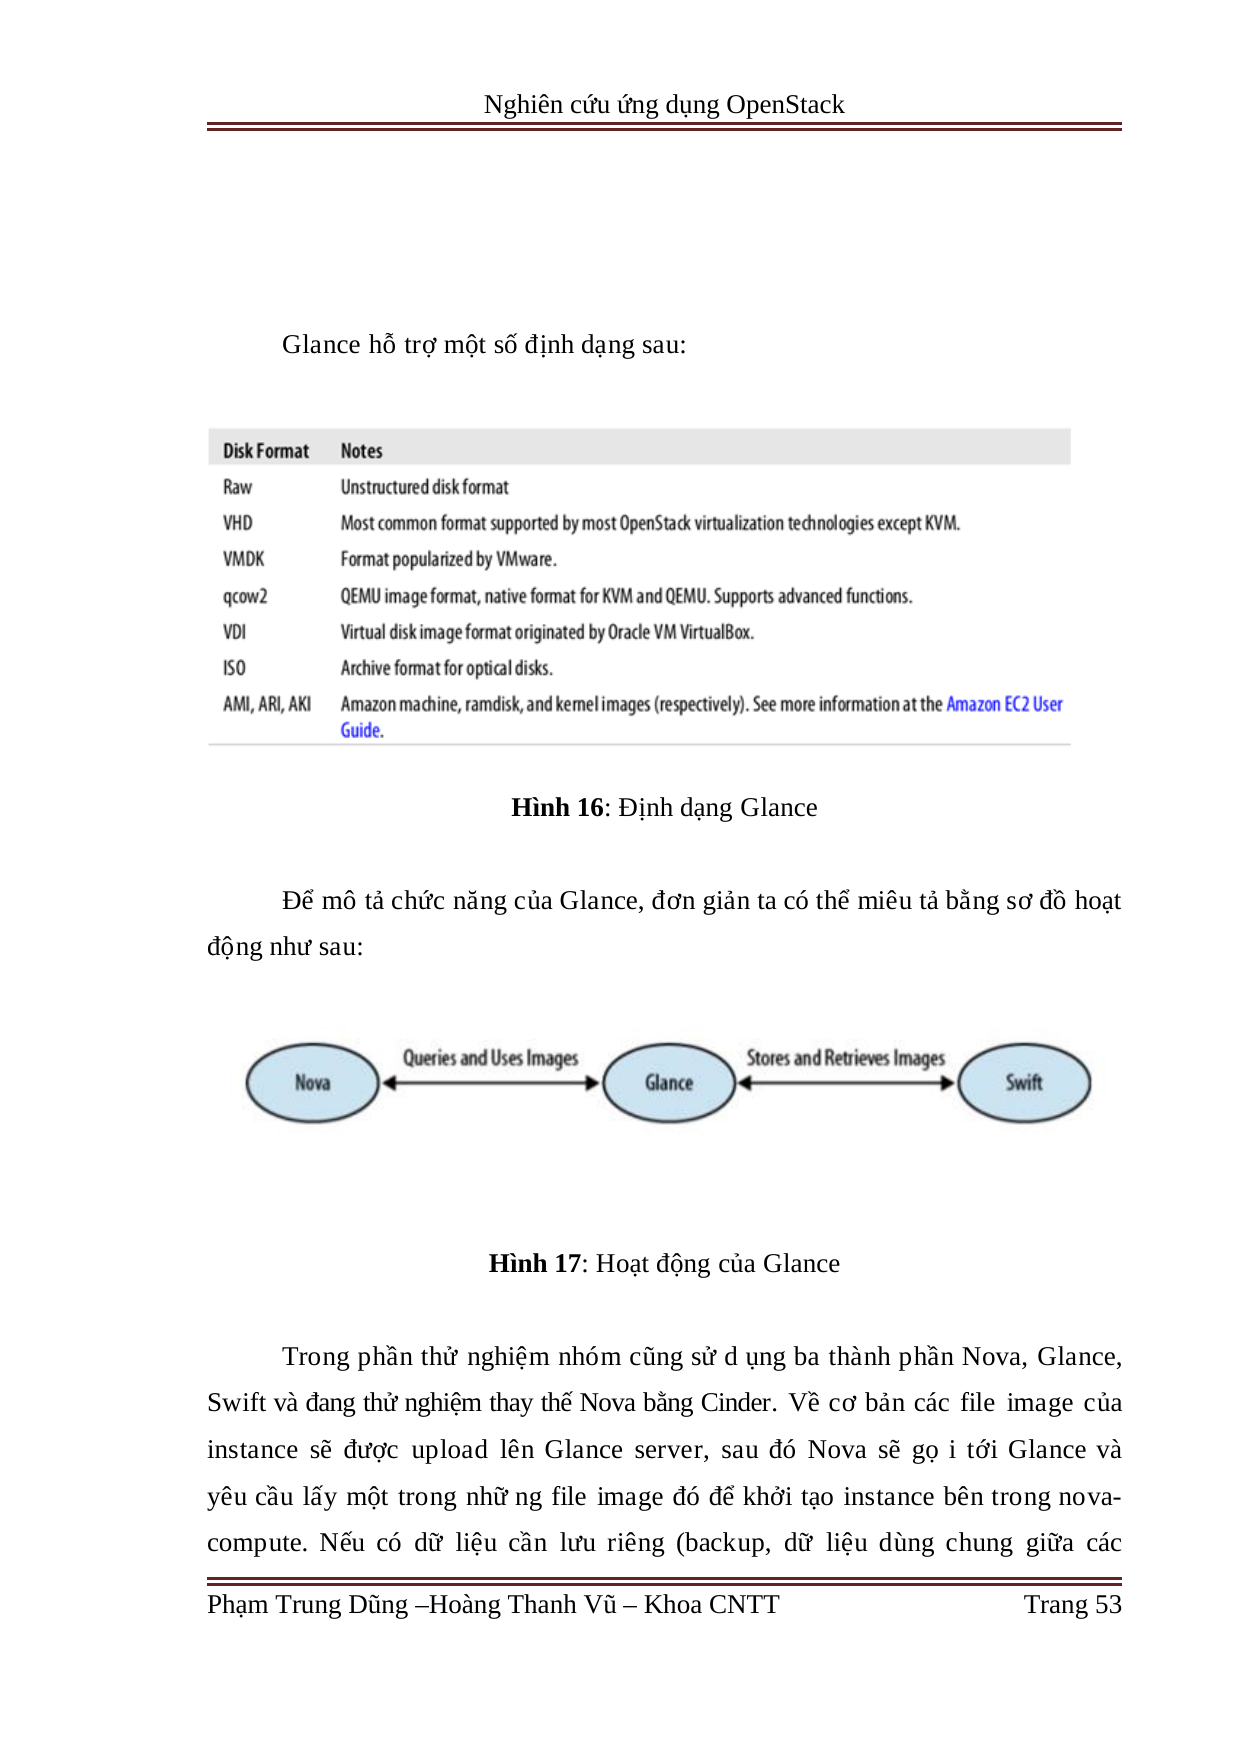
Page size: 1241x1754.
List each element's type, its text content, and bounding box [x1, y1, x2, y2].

text Hình 16: Định dạng Glance [207, 791, 1122, 822]
text Glance hỗ trợ một số định dạng sau: [207, 328, 1122, 359]
text Hình 17: Hoạt động của Glance [207, 1247, 1122, 1278]
text Để mô tả chức năng của Glance, đơn giản ta có thể miêu tả bằng sơ đồ hoạt động như sau: [207, 884, 1122, 962]
text Trong phần thử nghiệm nhóm cũng sử d ụng ba thành phần Nova, Glance, Swift và đang thử nghiệm thay thế Nova bằng Cinder. Về cơ bản các file image của instance sẽ được upload lên Glance server, sau đó Nova sẽ gọ i tới Glance và yêu cầu lấy một trong nhữ ng file image đó để khởi tạo instance bên trong nova-compute. Nếu có dữ liệu cần lưu riêng (backup, dữ liệu dùng chung giữa các [207, 1340, 1122, 1557]
